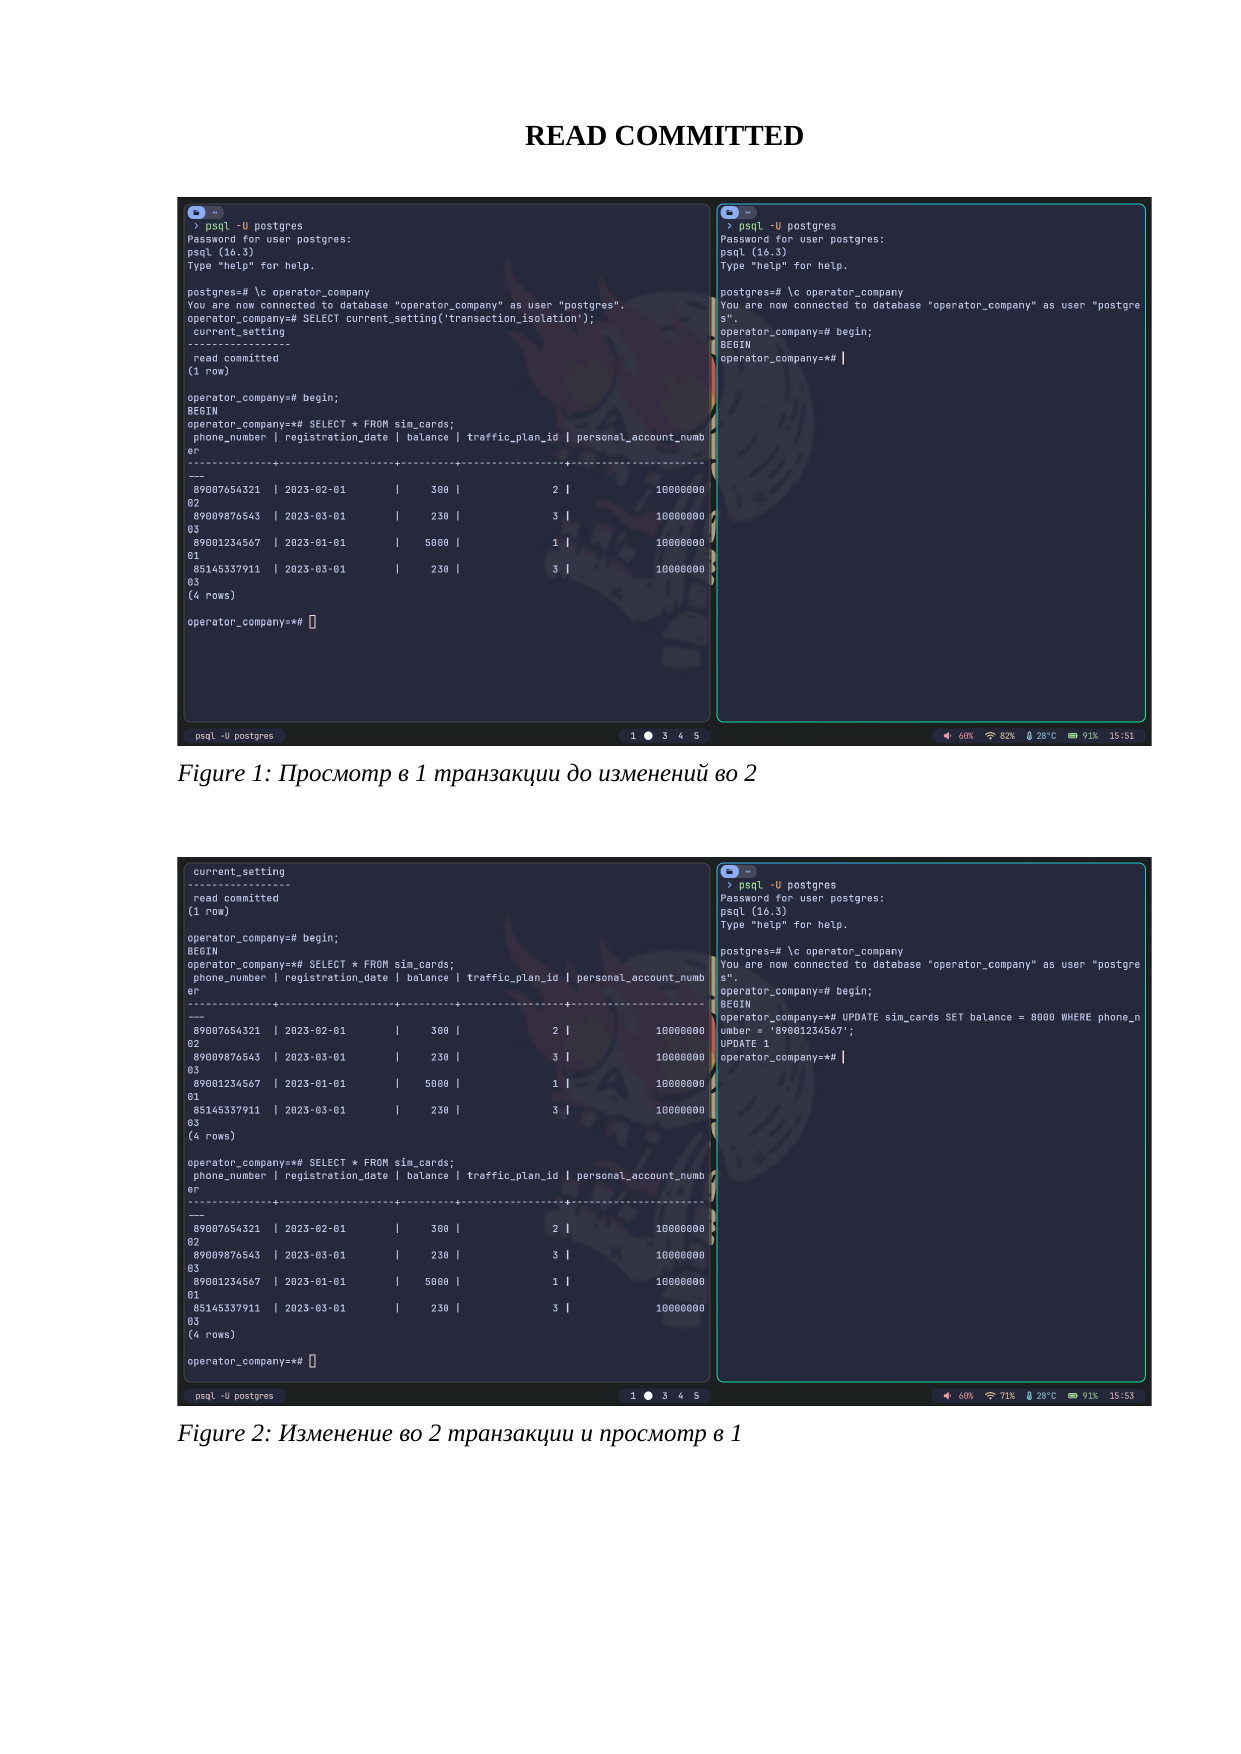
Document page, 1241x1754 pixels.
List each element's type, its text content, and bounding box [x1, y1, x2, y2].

text Figure 1: Просмотр в 1 транзакции до изменений во 2 [177, 746, 1152, 787]
picture [177, 857, 1152, 1406]
text Figure 2: Изменение во 2 транзакции и просмотр в 1 [177, 1406, 1152, 1446]
text READ COMMITTED [177, 118, 1152, 152]
picture [177, 197, 1152, 746]
